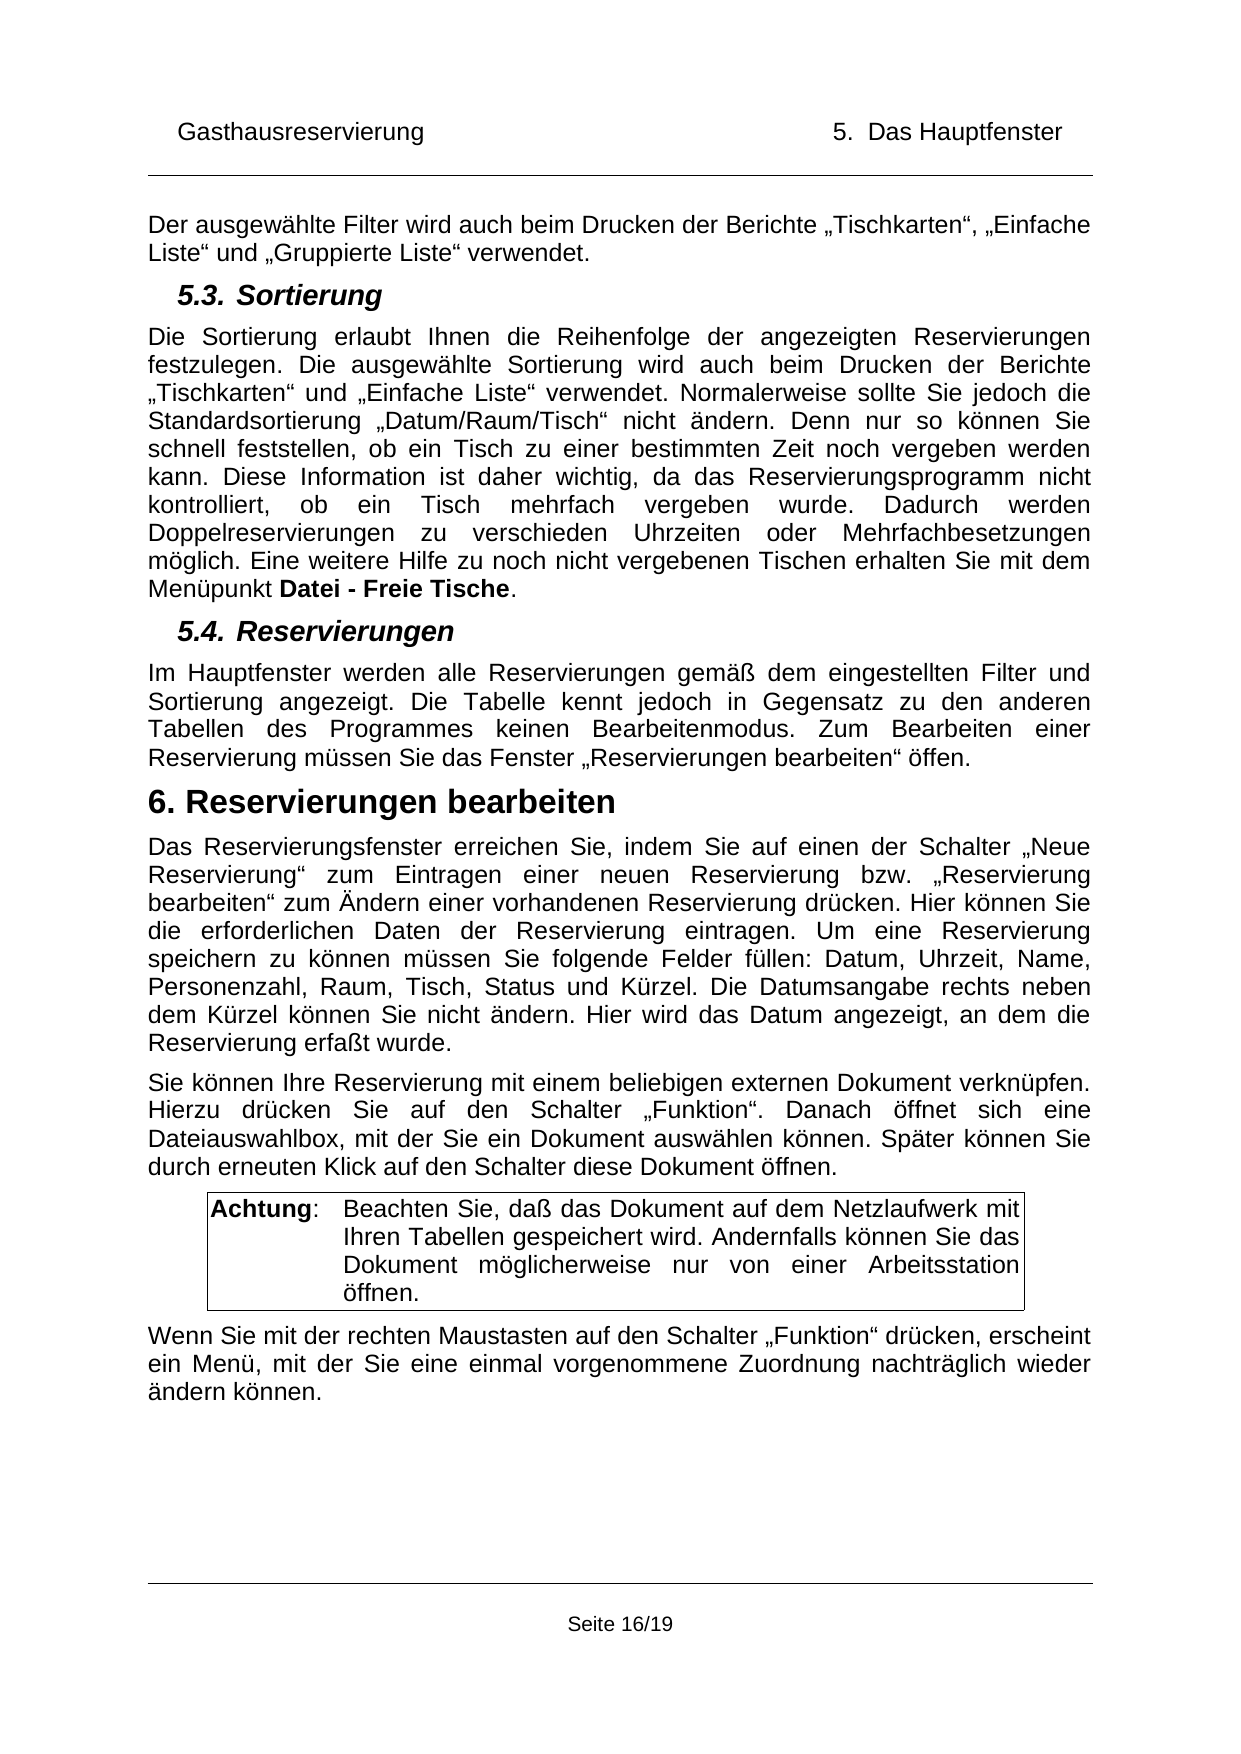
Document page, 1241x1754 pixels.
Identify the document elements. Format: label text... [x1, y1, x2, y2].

text Sie können Ihre Reservierung mit einem beliebigen externen Dokument verknüpfen. Hierzu drücken Sie auf den Schalter „Funktion“. Danach öffnet sich eine Dateiauswahlbox, mit der Sie ein Dokument auswählen können. Später können Sie durch erneuten Klick auf den Schalter diese Dokument öffnen. [148, 1068, 1093, 1181]
text Wenn Sie mit der rechten Maustasten auf den Schalter „Funktion“ drücken, erscheint ein Menü, mit der Sie eine einmal vorgenommene Zuordnung nachträglich wieder ändern können. [148, 1322, 1093, 1406]
subtitle Reservierungen [177, 615, 1093, 648]
subtitle Sortierung [177, 279, 1093, 311]
text Die Sortierung erlaubt Ihnen die Reihenfolge der angezeigten Reservierungen festzulegen. Die ausgewählte Sortierung wird auch beim Drucken der Berichte „Tischkarten“ und „Einfache Liste“ verwendet. Normalerweise sollte Sie jedoch die Standardsortierung „Datum/Raum/Tisch“ nicht ändern. Denn nur so können Sie schnell feststellen, ob ein Tisch zu einer bestimmten Zeit noch vergeben werden kann. Diese Information ist daher wichtig, da das Reservierungsprogramm nicht kontrolliert, ob ein Tisch mehrfach vergeben wurde. Dadurch werden Doppelreservierungen zu verschieden Uhrzeiten oder Mehrfachbesetzungen möglich. Eine weitere Hilfe zu noch nicht vergebenen Tischen erhalten Sie mit dem Menüpunkt Datei - Freie Tische. [148, 323, 1093, 603]
text Das Reservierungsfenster erreichen Sie, indem Sie auf einen der Schalter „Neue Reservierung“ zum Eintragen einer neuen Reservierung bzw. „Reservierung bearbeiten“ zum Ändern einer vorhandenen Reservierung drücken. Hier können Sie die erforderlichen Daten der Reservierung eintragen. Um eine Reservierung speichern zu können müssen Sie folgende Felder füllen: Datum, Uhrzeit, Name, Personenzahl, Raum, Tisch, Status und Kürzel. Die Datumsangabe rechts neben dem Kürzel können Sie nicht ändern. Hier wird das Datum angezeigt, an dem die Reservierung erfaßt wurde. [148, 832, 1093, 1057]
subtitle Reservierungen bearbeiten [148, 783, 1093, 821]
text Achtung: Beachten Sie, daß das Dokument auf dem Netzlaufwerk mit Ihren Tabellen gespeichert wird. Andernfalls können Sie das Dokument möglicherweise nur von einer Arbeitsstation öffnen. [208, 1193, 1024, 1310]
text Der ausgewählte Filter wird auch beim Drucken der Berichte „Tischkarten“, „Einfache Liste“ und „Gruppierte Liste“ verwendet. [148, 211, 1093, 267]
text Im Hauptfenster werden alle Reservierungen gemäß dem eingestellten Filter und Sortierung angezeigt. Die Tabelle kennt jedoch in Gegensatz zu den anderen Tabellen des Programmes keinen Bearbeitenmodus. Zum Bearbeiten einer Reservierung müssen Sie das Fenster „Reservierungen bearbeiten“ öffen. [148, 659, 1093, 771]
